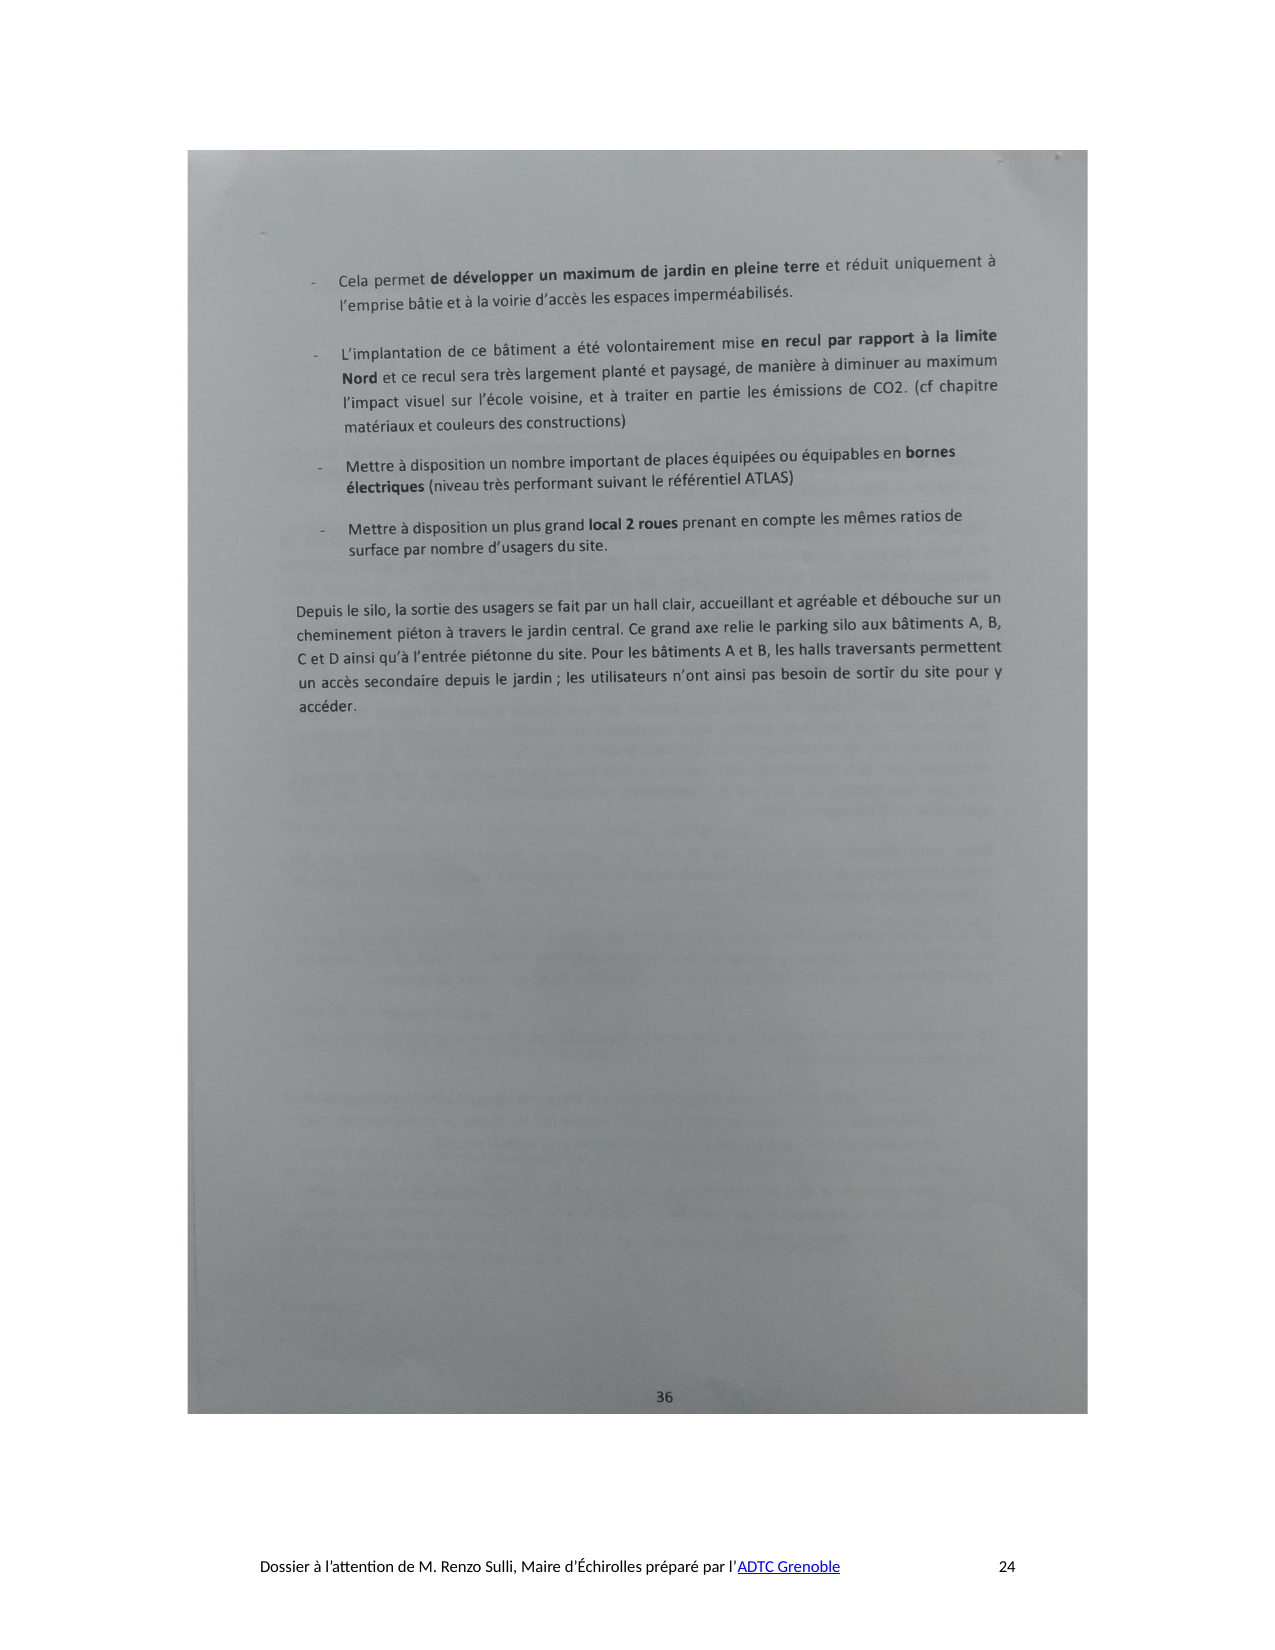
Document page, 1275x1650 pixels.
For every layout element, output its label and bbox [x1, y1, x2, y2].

picture [187, 150, 1088, 1414]
